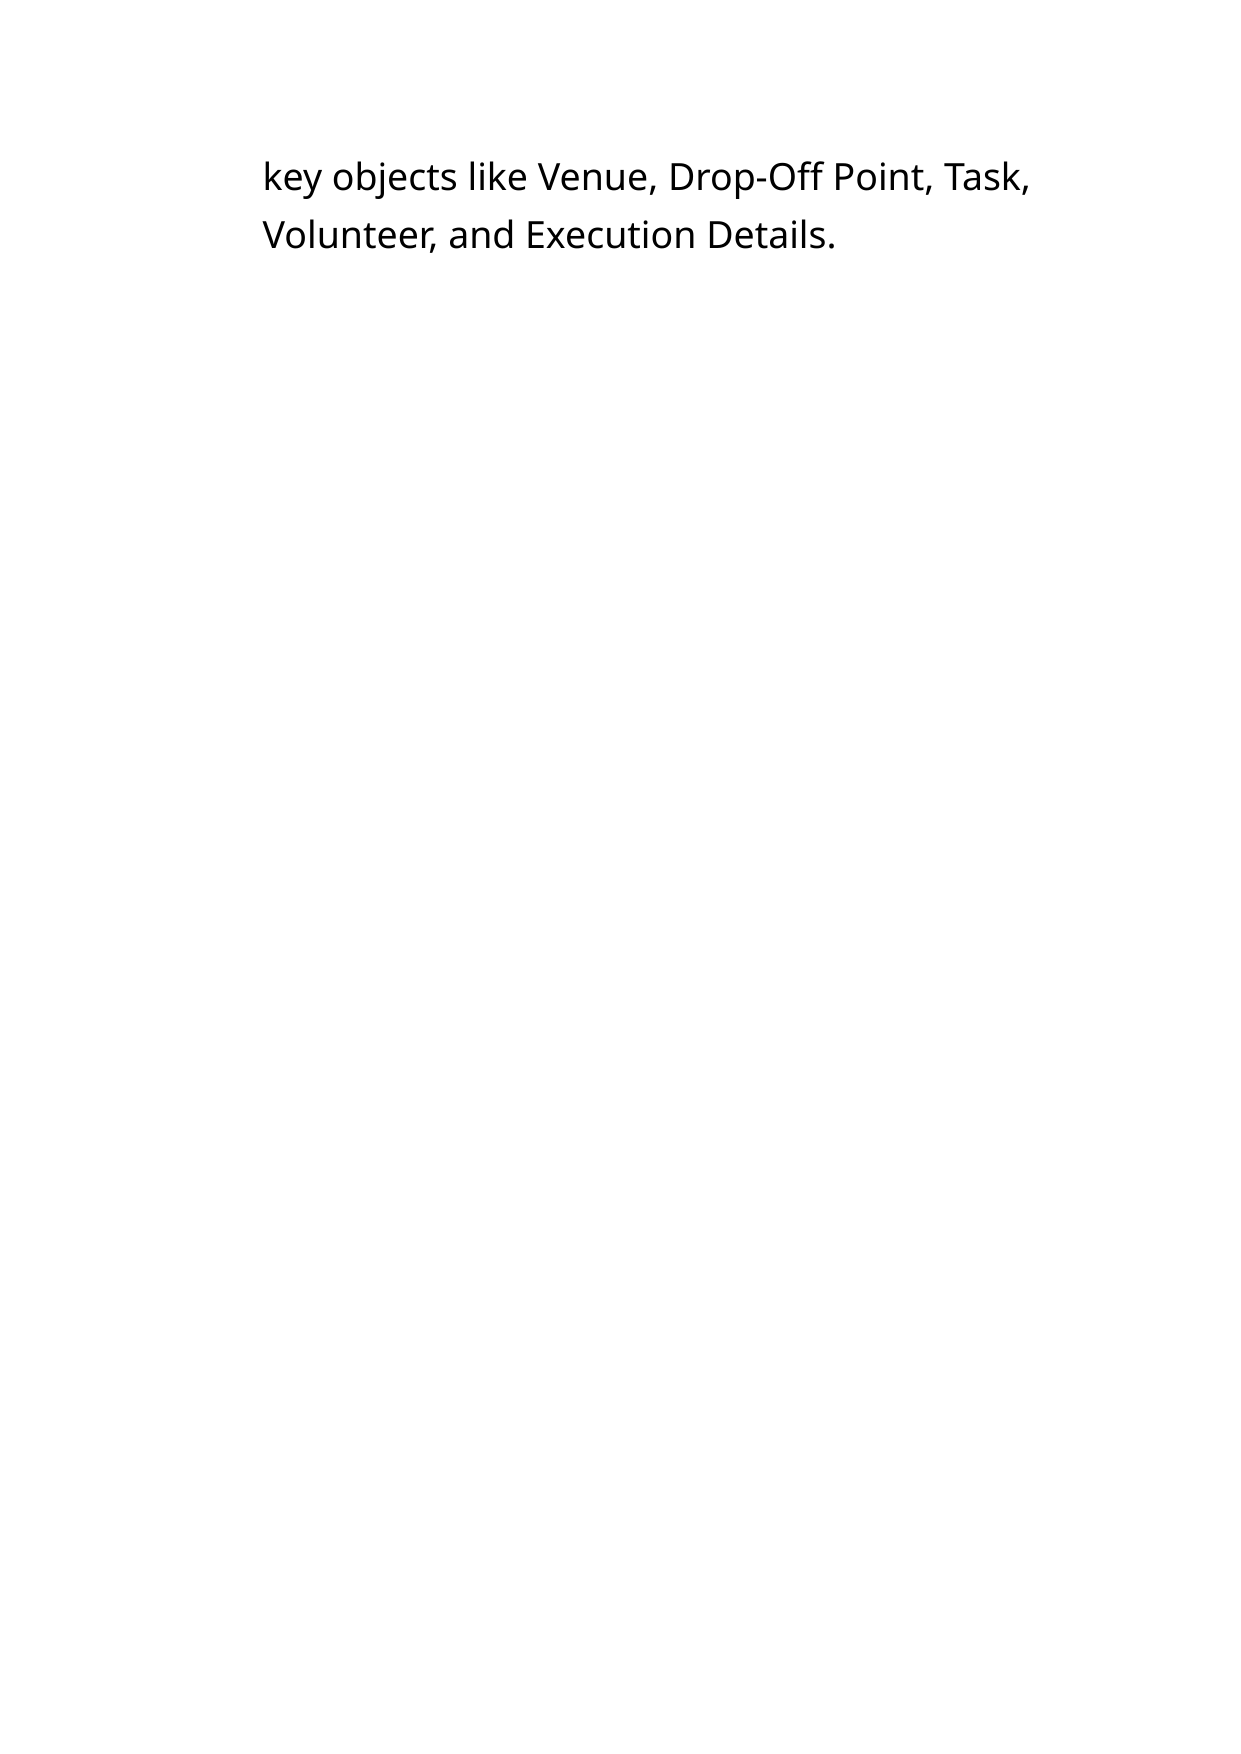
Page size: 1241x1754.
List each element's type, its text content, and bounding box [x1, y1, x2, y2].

list key objects like Venue, Drop-Off Point, Task, Volunteer, and Execution Details. [187, 150, 1090, 260]
